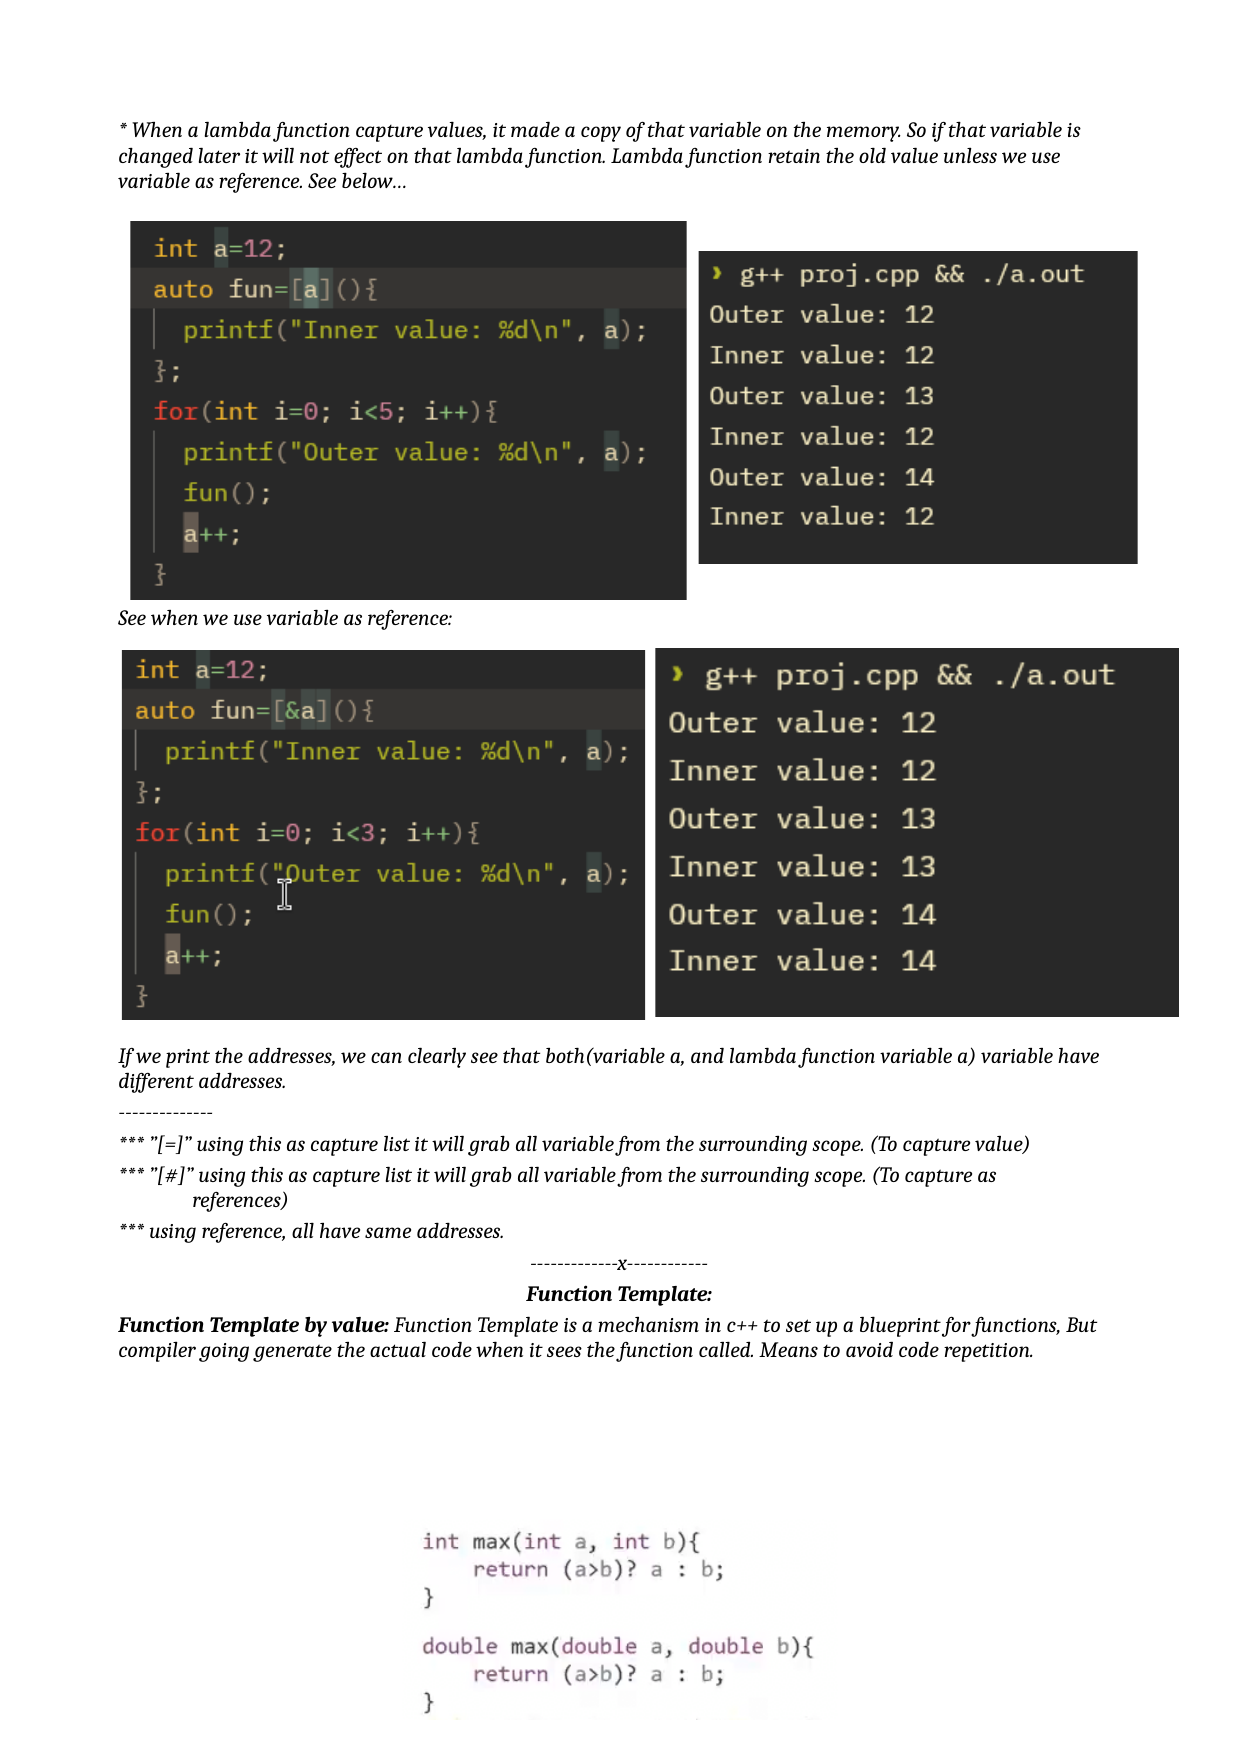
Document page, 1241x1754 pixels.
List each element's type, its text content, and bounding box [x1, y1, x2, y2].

text *** ”[=]” using this as capture list it will grab all variable from the surrounding scope. (To capture value) [118, 1131, 1122, 1156]
text If we print the addresses, we can clearly see that both(variable a, and lambda function variable a) variable have different addresses. [118, 1043, 1122, 1094]
picture [130, 221, 687, 600]
picture [655, 648, 1179, 1017]
text -------------- [118, 1100, 1122, 1125]
text See when we use variable as reference: [118, 606, 1122, 631]
text -------------x------------ [118, 1250, 1122, 1275]
text *** using reference, all have same addresses. [118, 1219, 1122, 1244]
picture [698, 251, 1138, 564]
text Function Template by value: Function Template is a mechanism in c++ to set up a blueprint for functions, But compiler going generate the actual code when it sees the function called. Means to avoid code repetition. [118, 1313, 1122, 1363]
picture [121, 650, 646, 1020]
text *** ”[#]” using this as capture list it will grab all variable from the surrounding scope. (To capture as references) [118, 1162, 1122, 1213]
picture [402, 1519, 838, 1720]
text * When a lambda function capture values, it made a copy of that variable on the memory. So if that variable is changed later it will not effect on that lambda function. Lambda function retain the old value unless we use variable as reference. See below… [118, 118, 1122, 194]
text Function Template: [118, 1281, 1122, 1307]
